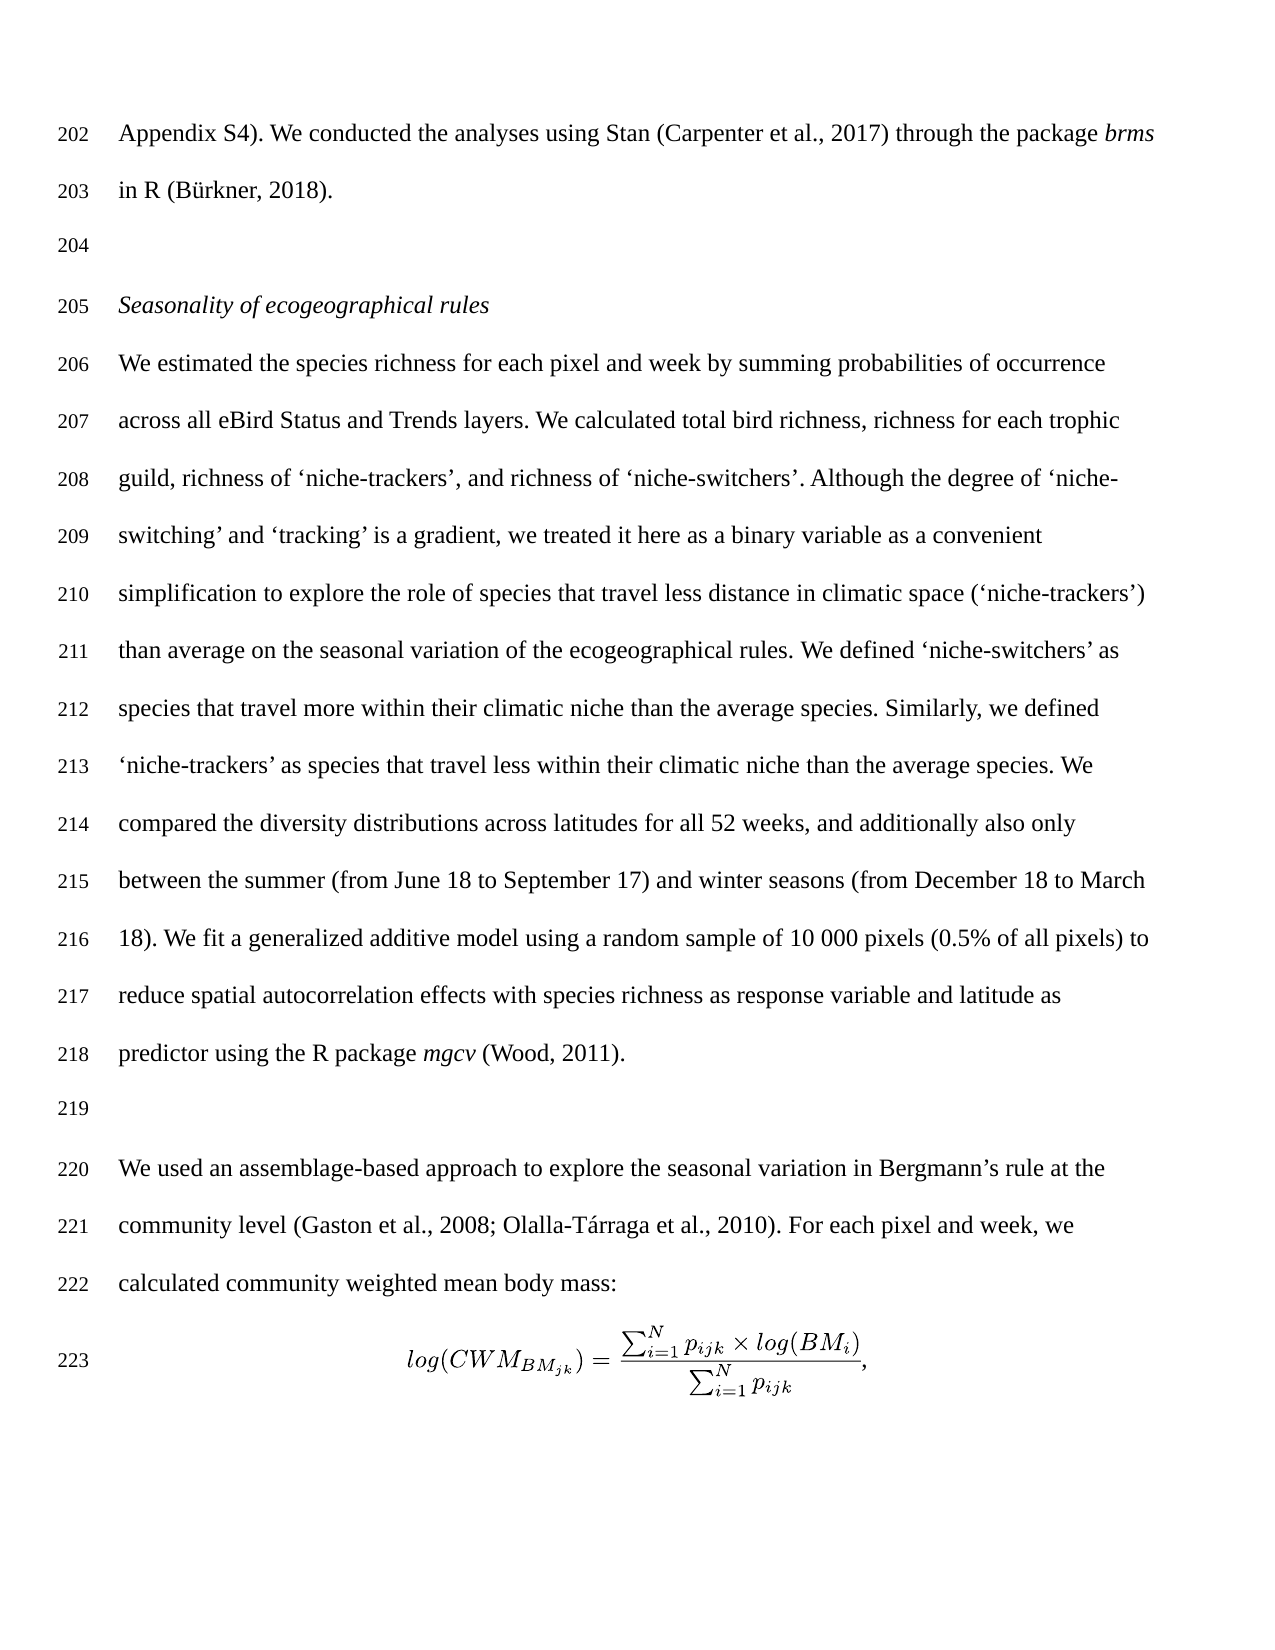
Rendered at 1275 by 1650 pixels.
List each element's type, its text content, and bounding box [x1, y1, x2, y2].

text , [774, 1326, 1157, 1397]
text [118, 1326, 717, 1397]
text Seasonality of ecogeographical rules [118, 291, 1157, 319]
text Appendix S4). We conducted the analyses using Stan (Carpenter et al., 2017) through the package brms in R (Bürkner, 2018). [118, 118, 1157, 204]
text We estimated the species richness for each pixel and week by summing probabilities of occurrence across all eBird Status and Trends layers. We calculated total bird richness, richness for each trophic guild, richness of ‘niche-trackers’, and richness of ‘niche-switchers’. Although the degree of ‘niche-switching’ and ‘tracking’ is a gradient, we treated it here as a binary variable as a convenient simplification to explore the role of species that travel less distance in climatic space (‘niche-trackers’) than average on the seasonal variation of the ecogeographical rules. We defined ‘niche-switchers’ as species that travel more within their climatic niche than the average species. Similarly, we defined ‘niche-trackers’ as species that travel less within their climatic niche than the average species. We compared the diversity distributions across latitudes for all 52 weeks, and additionally also only between the summer (from June 18 to September 17) and winter seasons (from December 18 to March 18). We fit a generalized additive model using a random sample of 10 000 pixels (0.5% of all pixels) to reduce spatial autocorrelation effects with species richness as response variable and latitude as predictor using the R package mgcv (Wood, 2011). [118, 348, 1157, 1067]
text We used an assemblage-based approach to explore the seasonal variation in Bergmann’s rule at the community level (Gaston et al., 2008; Olalla-Tárraga et al., 2010). For each pixel and week, we calculated community weighted mean body mass: [118, 1153, 1157, 1297]
